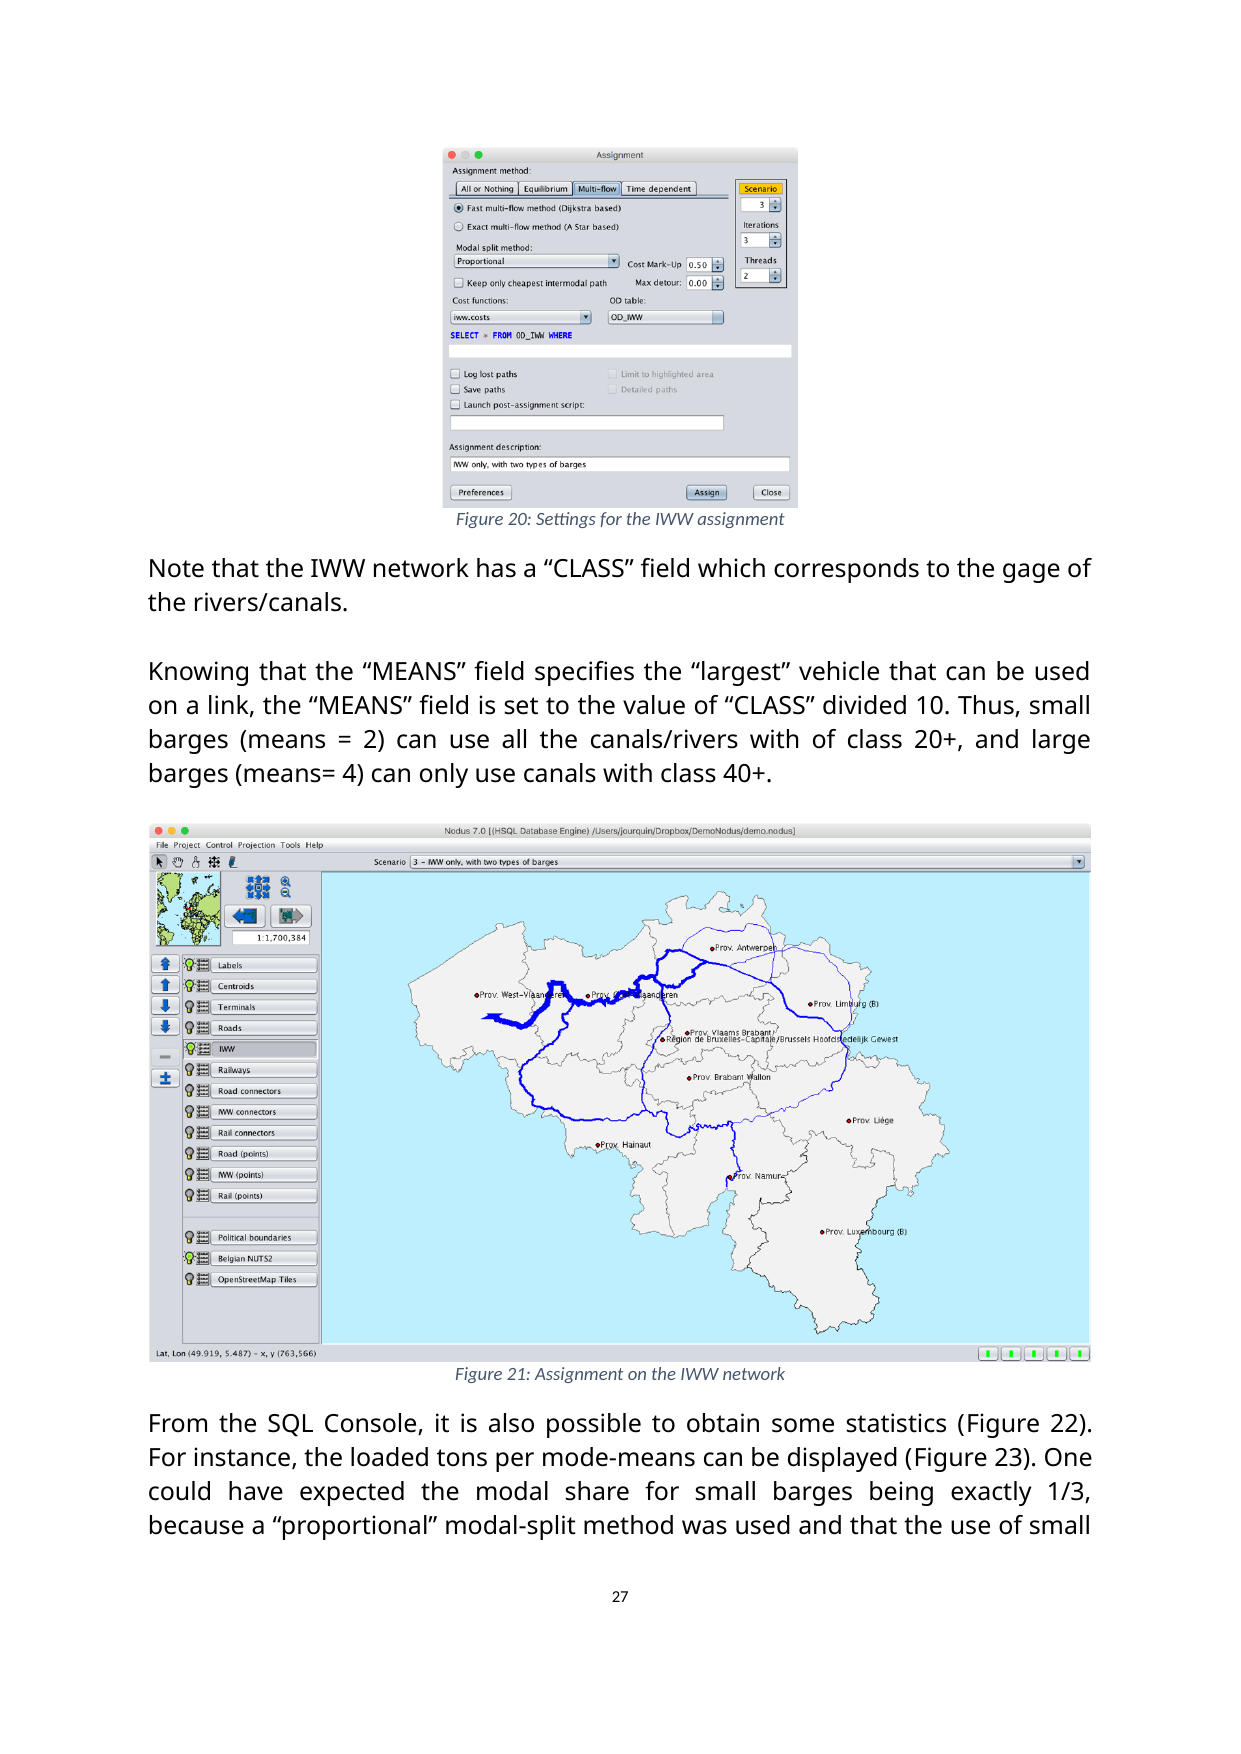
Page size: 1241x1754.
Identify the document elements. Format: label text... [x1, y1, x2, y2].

text Figure 21: Assignment on the IWW network [148, 1362, 1093, 1385]
text Note that the IWW network has a “CLASS” field which corresponds to the gage of the rivers/canals. [148, 551, 1093, 619]
text From the SQL Console, it is also possible to obtain some statistics (Figure 22). For instance, the loaded tons per mode-means can be displayed (Figure 23). One could have expected the modal share for small barges being exactly 1/3, because a “proportional” modal-split method was used and that the use of small [148, 1406, 1093, 1542]
text Figure 20: Settings for the IWW assignment [148, 507, 1093, 530]
picture [149, 823, 1091, 1362]
text Knowing that the “MEANS” field specifies the “largest” vehicle that can be used on a link, the “MEANS” field is set to the value of “CLASS” divided 10. Thus, small barges (means = 2) can use all the canals/rivers with of class 20+, and large barges (means= 4) can only use canals with class 40+. [148, 653, 1093, 789]
picture [442, 147, 798, 508]
